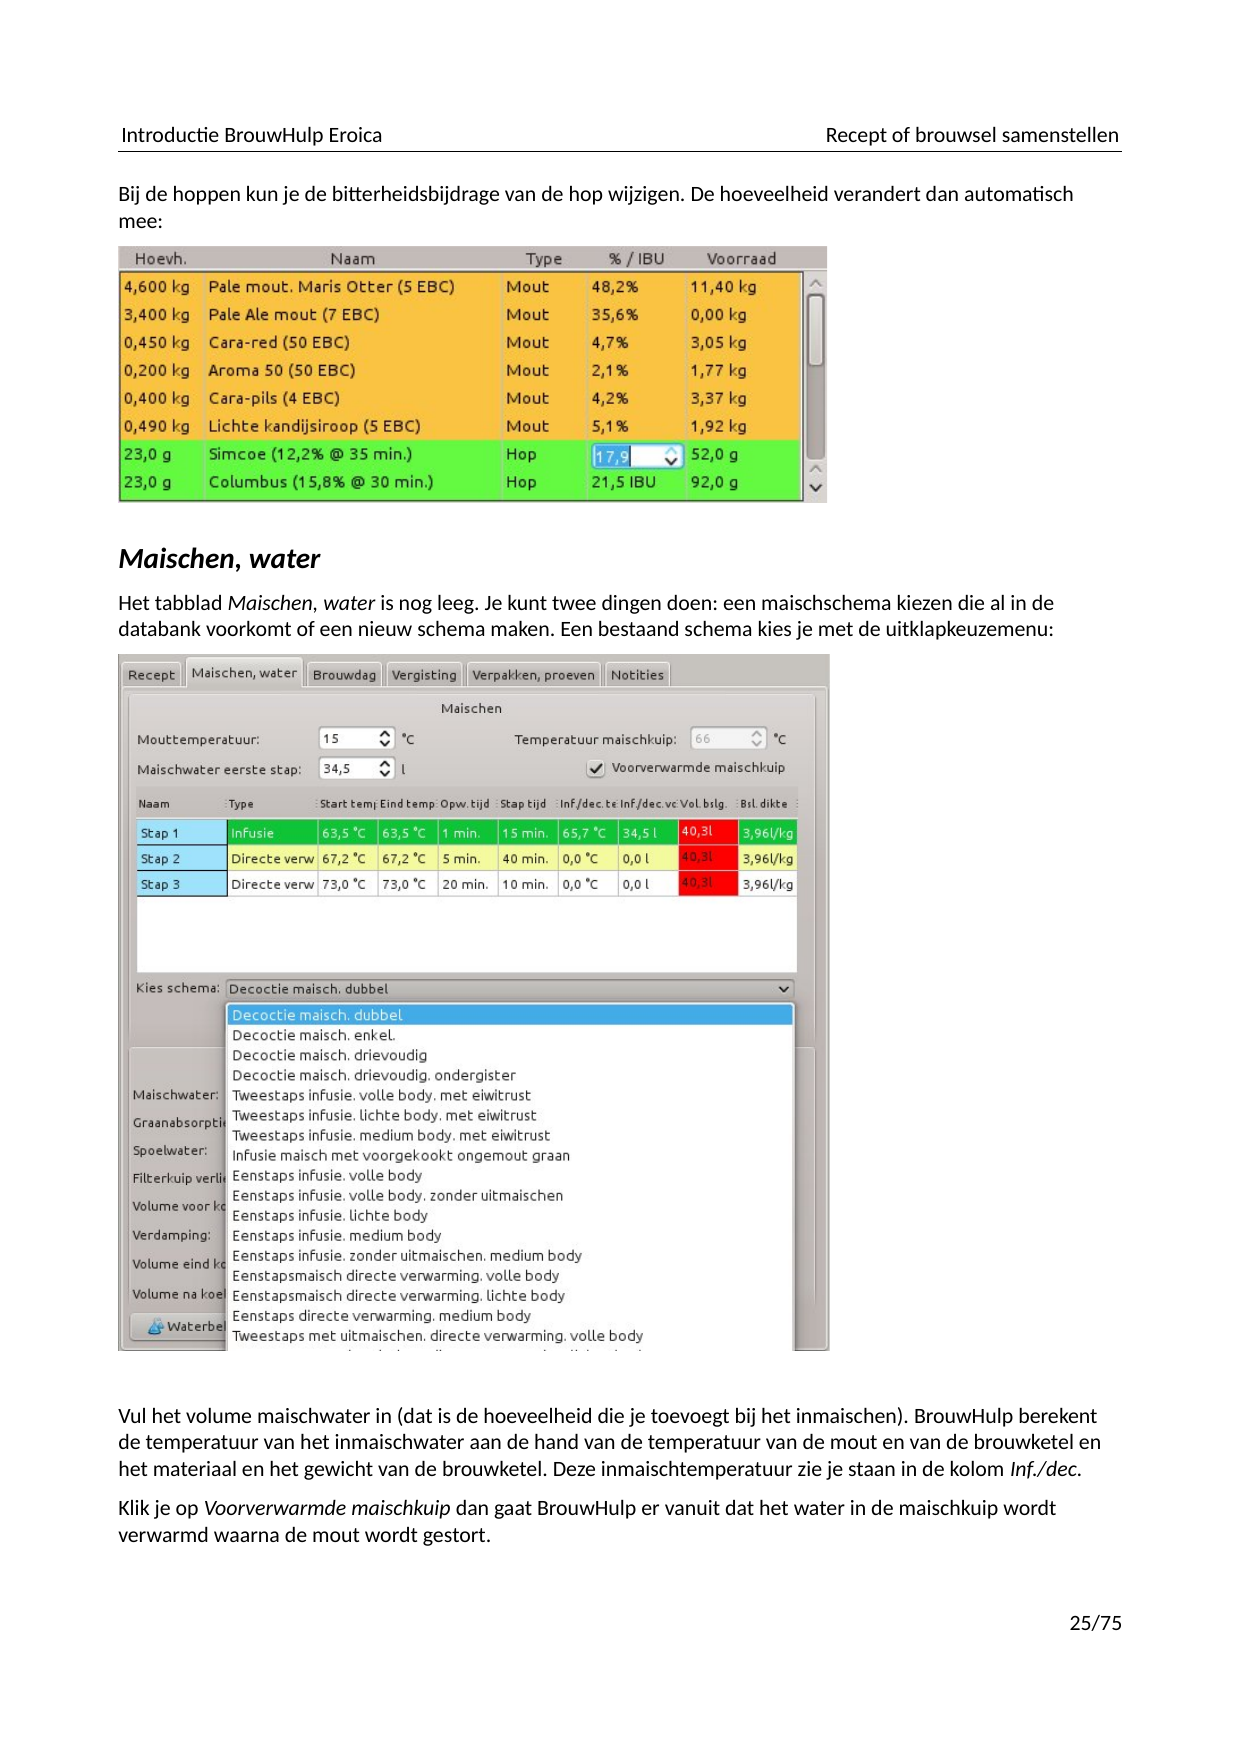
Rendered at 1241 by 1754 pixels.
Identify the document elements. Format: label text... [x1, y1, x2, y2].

text Het tabblad Maischen, water is nog leeg. Je kunt twee dingen doen: een maischschema kiezen die al in de databank voorkomt of een nieuw schema maken. Een bestaand schema kies je met de uitklapkeuzemenu: [118, 589, 1122, 642]
text Vul het volume maischwater in (dat is de hoeveelheid die je toevoegt bij het inmaischen). BrouwHulp berekent de temperatuur van het inmaischwater aan de hand van de temperatuur van de mout en van de brouwketel en het materiaal en het gewicht van de brouwketel. Deze inmaischtemperatuur zie je staan in de kolom Inf./dec. [118, 1402, 1122, 1482]
text Klik je op Voorverwarmde maischkuip dan gaat BrouwHulp er vanuit dat het water in de maischkuip wordt verwarmd waarna de mout wordt gestort. [118, 1494, 1122, 1548]
picture [118, 246, 828, 503]
picture [118, 654, 831, 1351]
subtitle Maischen, water [118, 541, 1122, 576]
text Bij de hoppen kun je de bitterheidsbijdrage van de hop wijzigen. De hoeveelheid verandert dan automatisch mee: [118, 180, 1122, 233]
